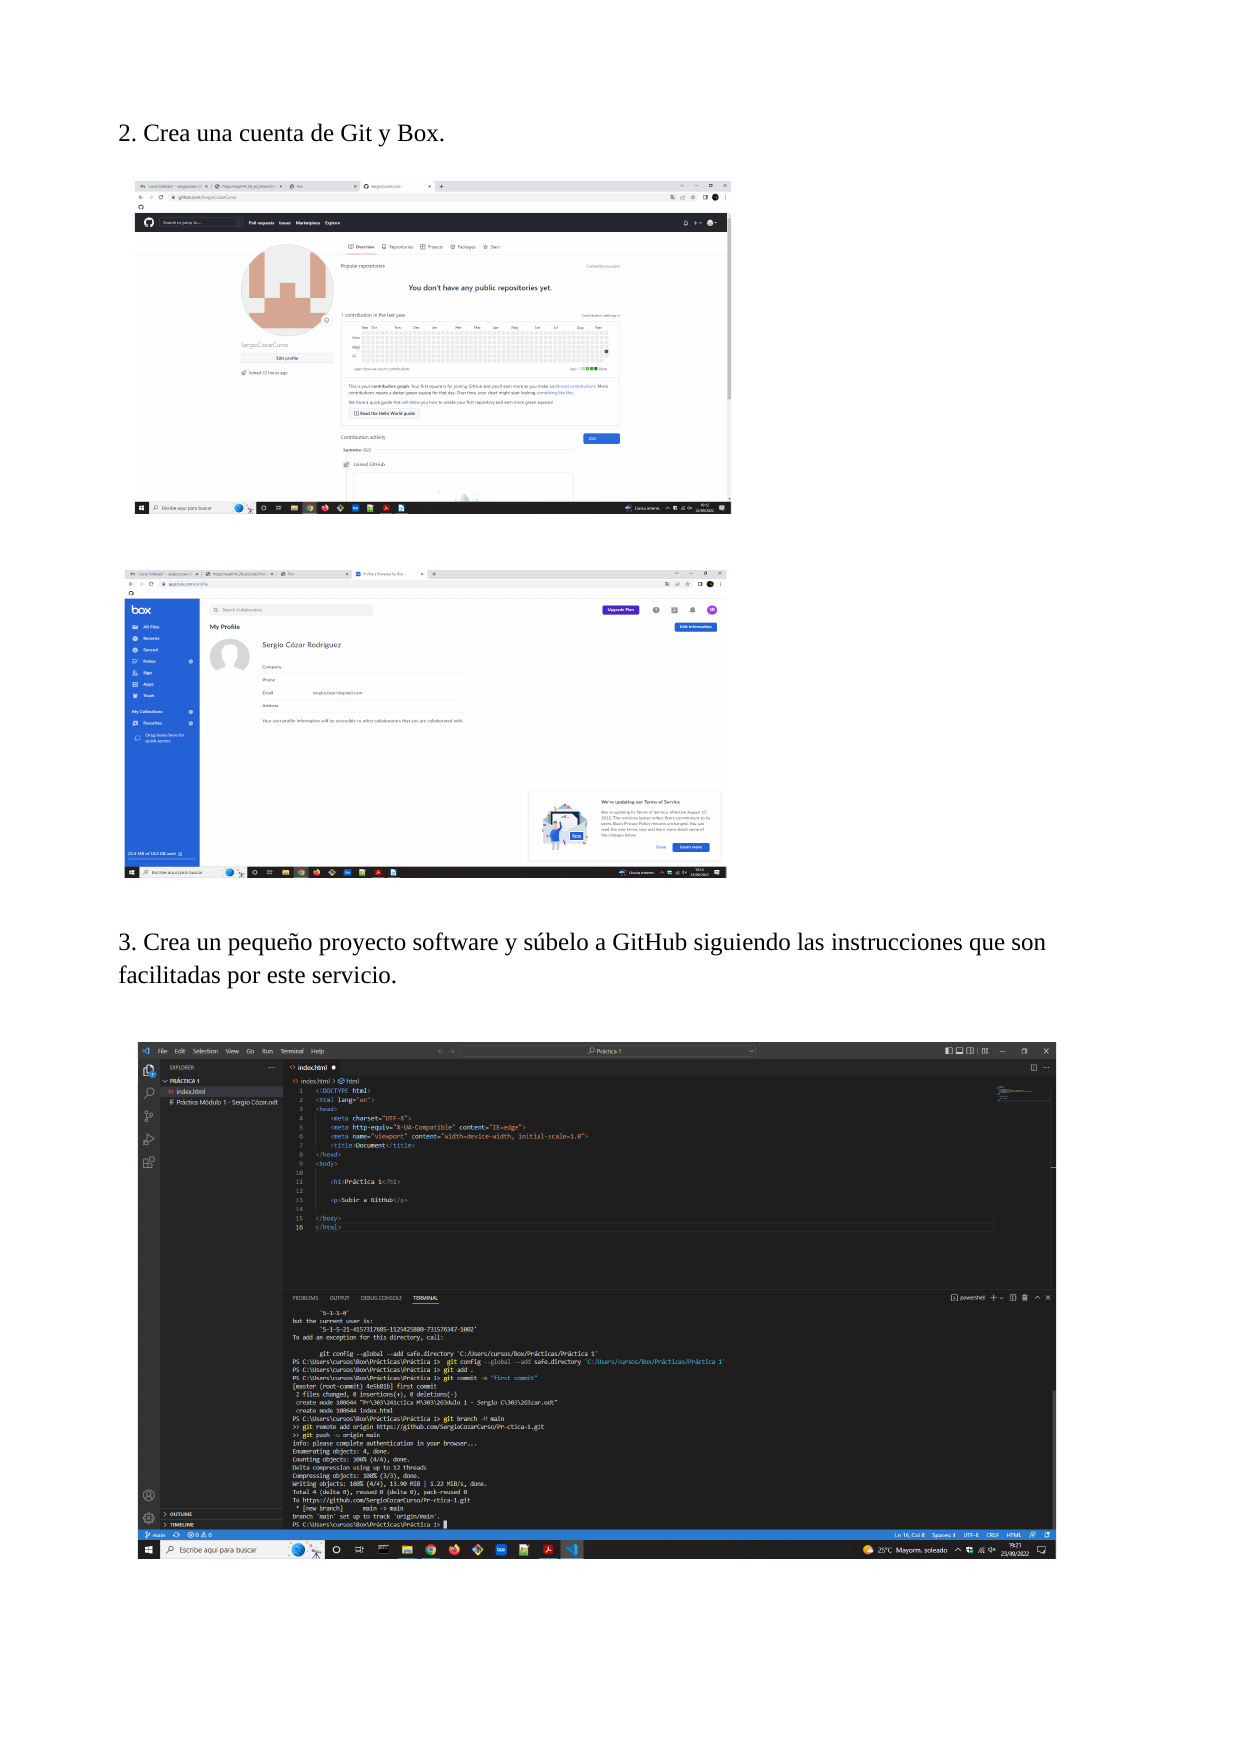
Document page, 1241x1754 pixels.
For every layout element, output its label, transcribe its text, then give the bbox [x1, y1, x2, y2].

picture [124, 570, 727, 878]
text 2. Crea una cuenta de Git y Box. [118, 118, 1122, 147]
picture [134, 181, 732, 514]
text 3. Crea un pequeño proyecto software y súbelo a GitHub siguiendo las instrucciones que son facilitadas por este servicio. [118, 927, 1122, 989]
picture [137, 1042, 1057, 1559]
